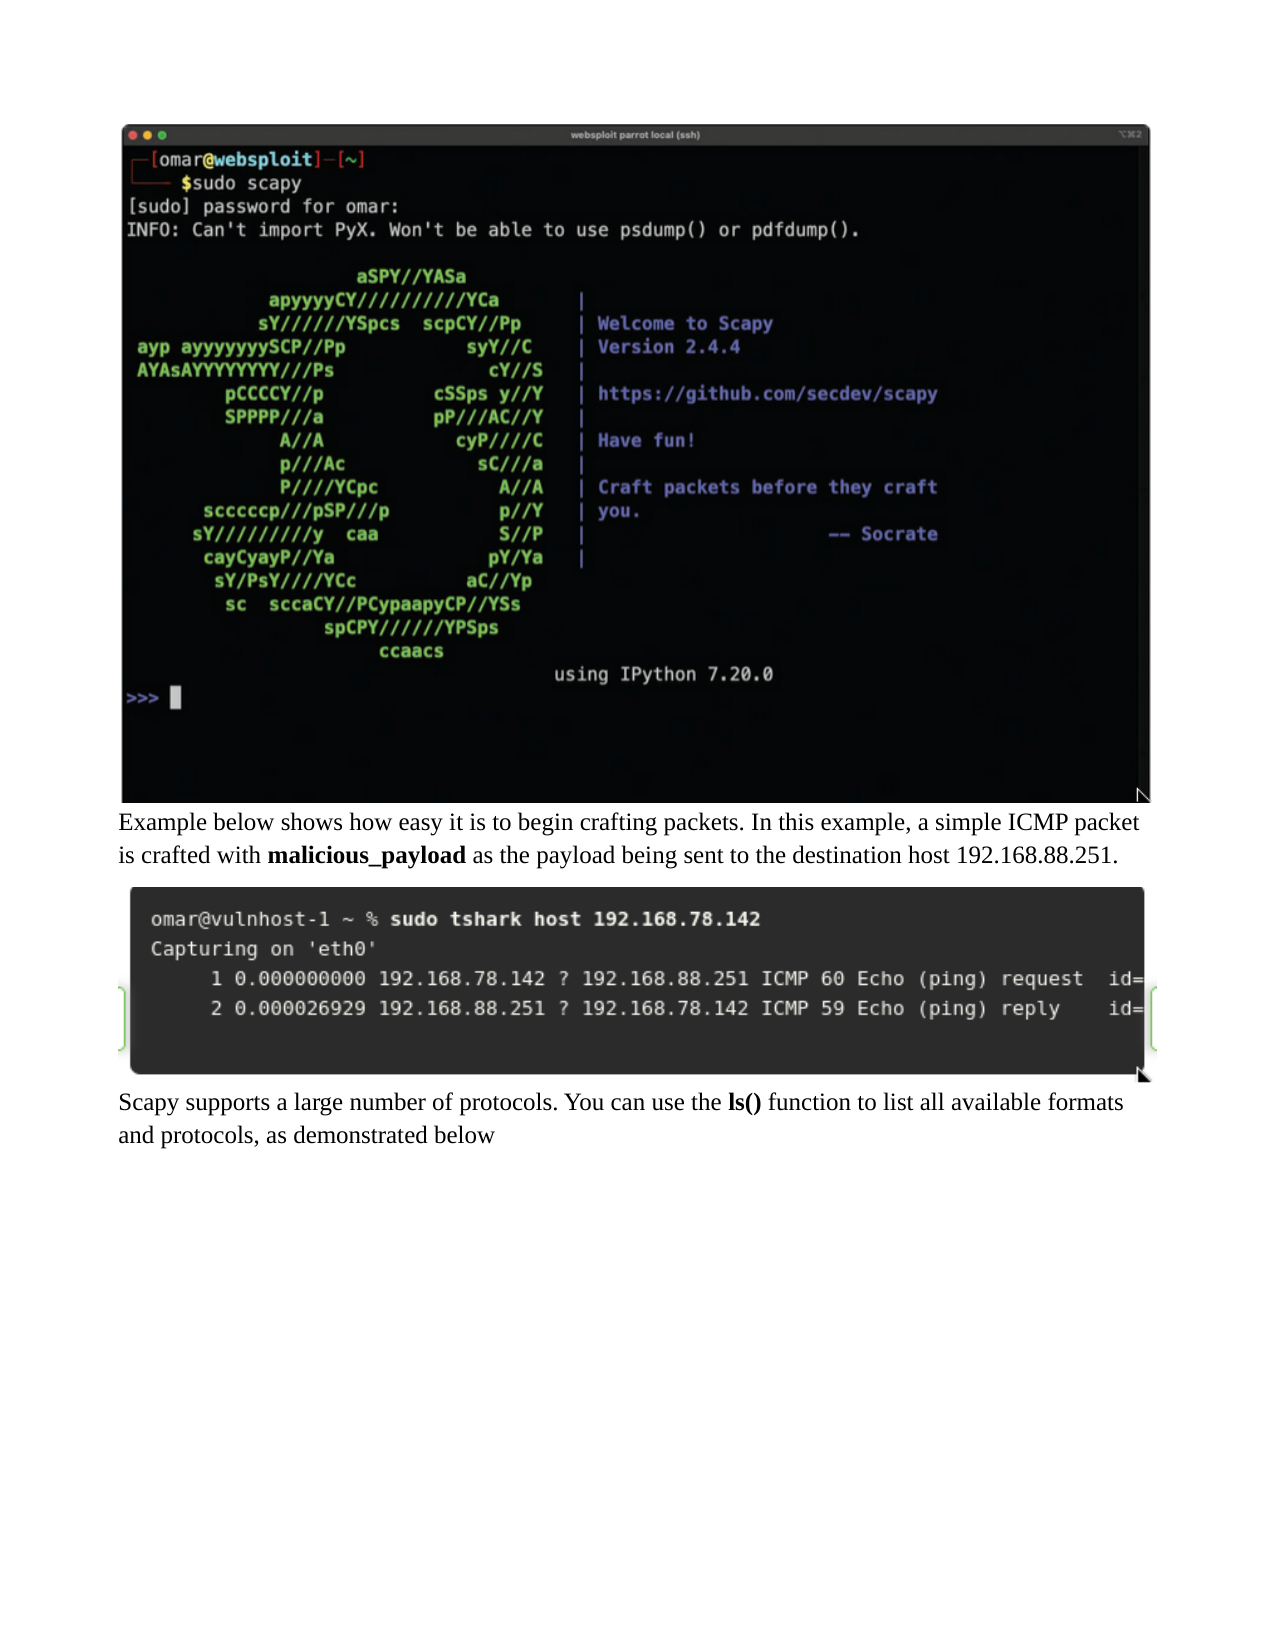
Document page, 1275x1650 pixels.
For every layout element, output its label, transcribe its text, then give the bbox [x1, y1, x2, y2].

picture [118, 887, 1157, 1084]
text Scapy supports a large number of protocols. You can use the ls() function to list all available formats and protocols, as demonstrated below [118, 1084, 1157, 1149]
picture [118, 118, 1157, 803]
text Example below shows how easy it is to begin crafting packets. In this example, a simple ICMP packet is crafted with malicious_payload as the payload being sent to the destination host 192.168.88.251. [118, 803, 1157, 869]
